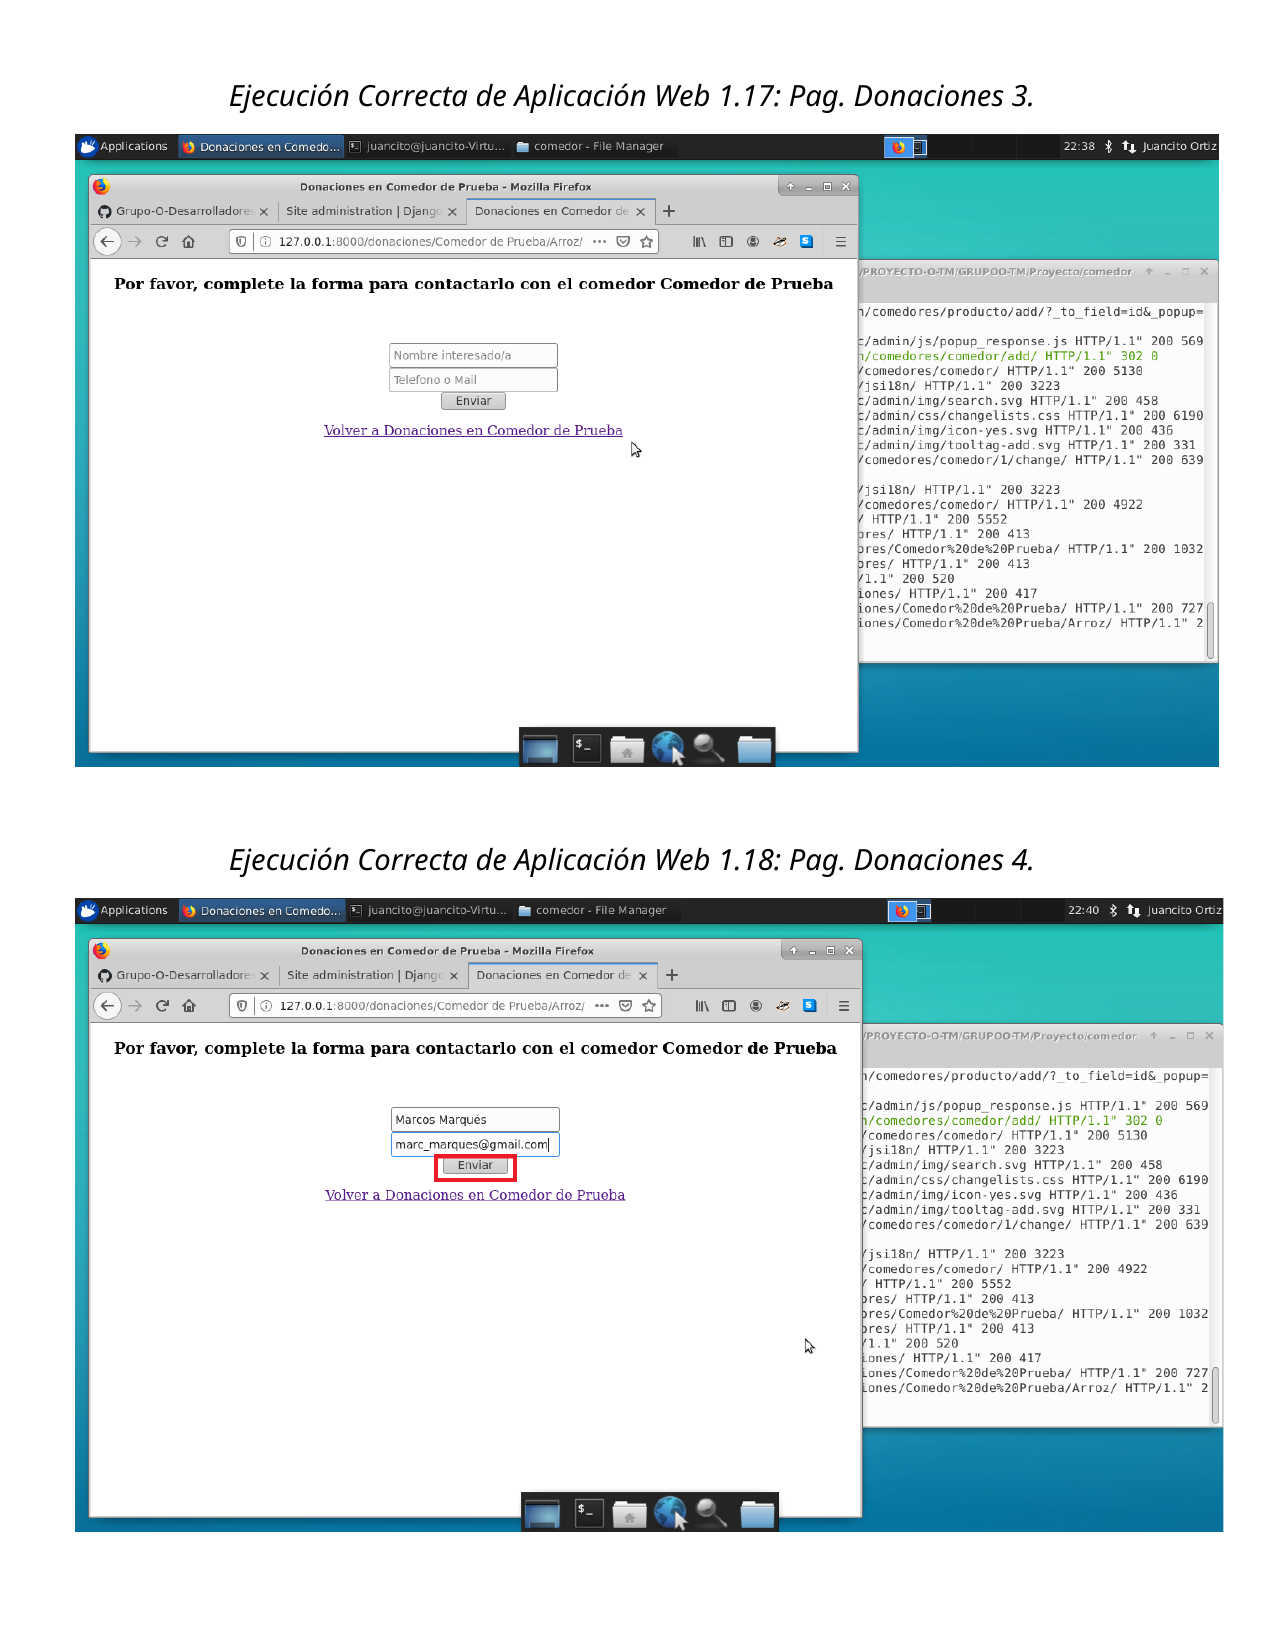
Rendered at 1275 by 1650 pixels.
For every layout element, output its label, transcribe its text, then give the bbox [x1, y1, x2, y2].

list Ejecución Correcta de Aplicación Web 1.17: Pag. Donaciones 3. [75, 75, 1200, 115]
list Ejecución Correcta de Aplicación Web 1.18: Pag. Donaciones 4. [75, 839, 1200, 879]
